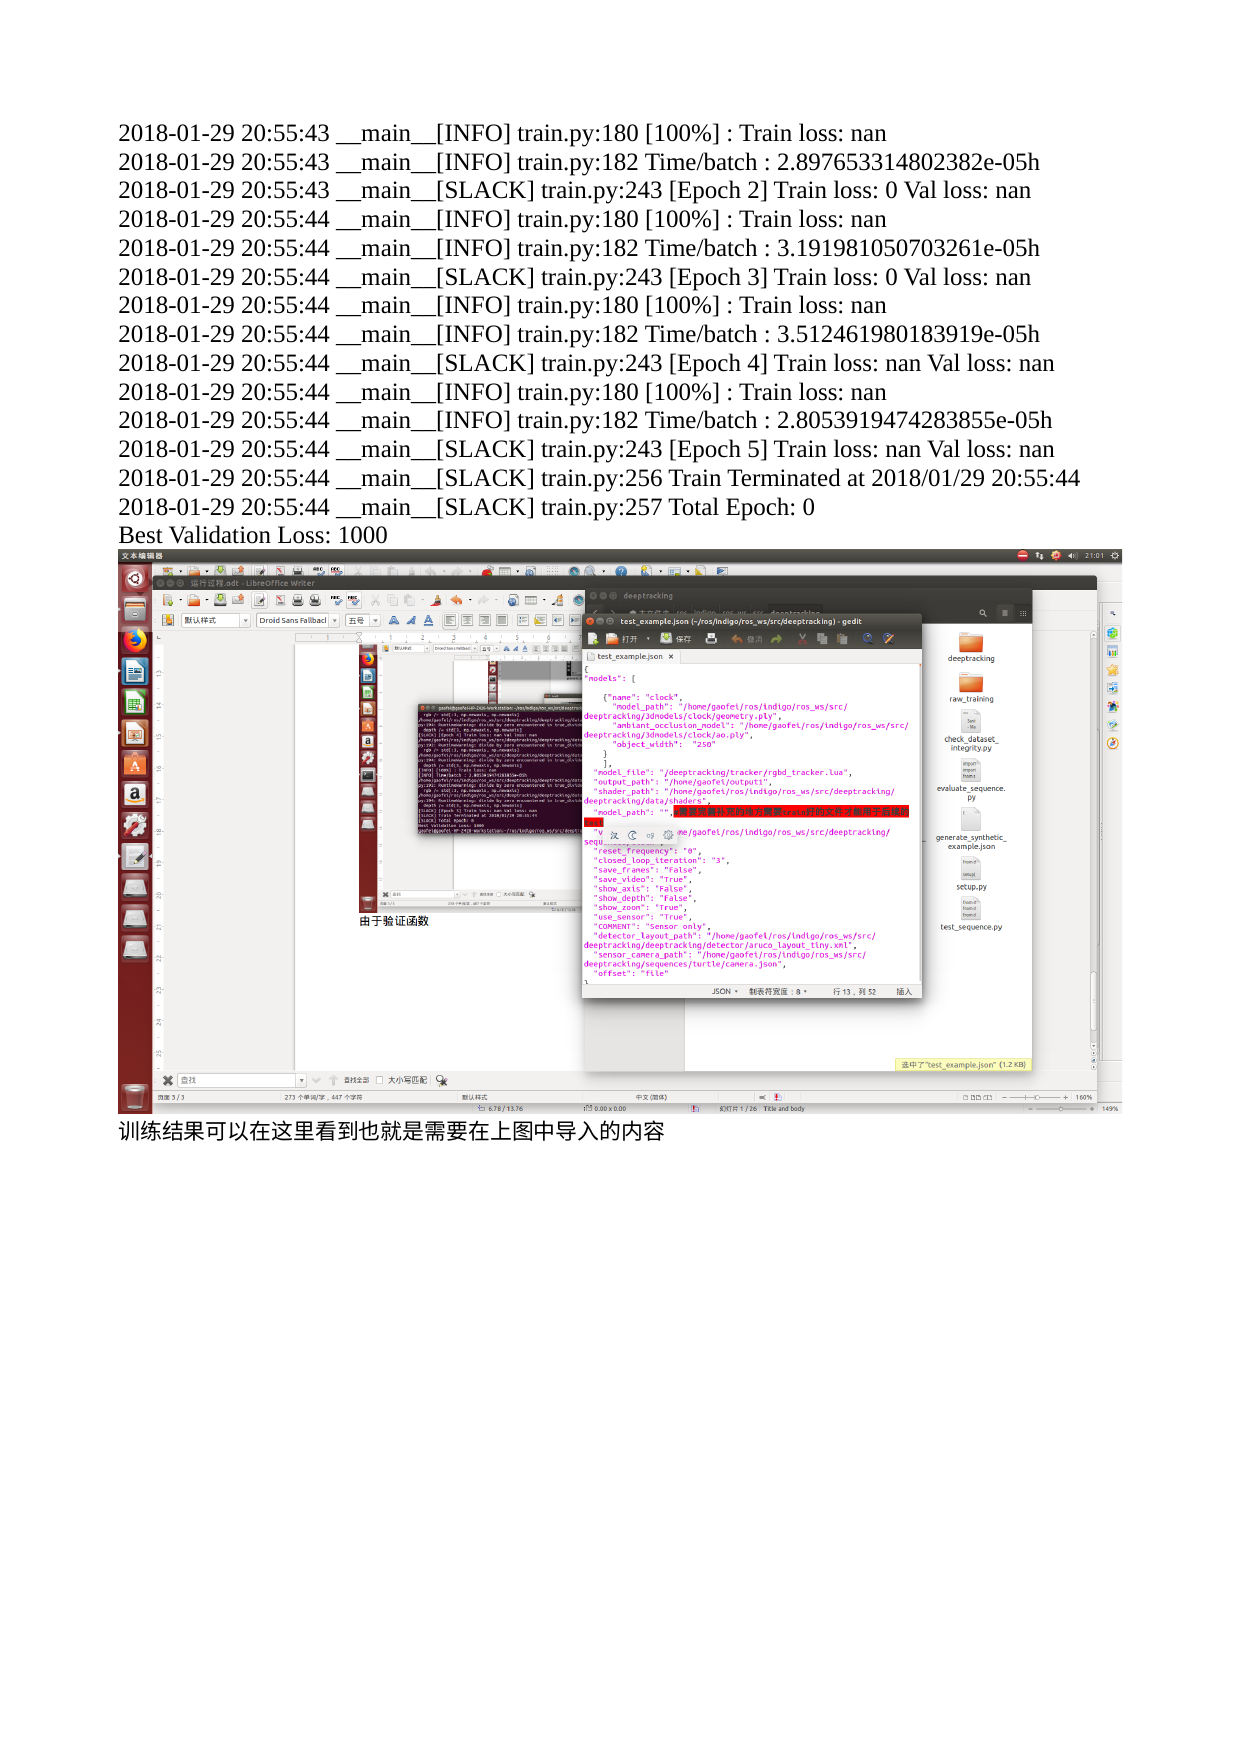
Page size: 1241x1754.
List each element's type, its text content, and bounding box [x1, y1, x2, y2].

text 2018-01-29 20:55:44 __main__[SLACK] train.py:256 Train Terminated at 2018/01/29 20:55:44 [118, 463, 1122, 492]
text 训练结果可以在这里看到也就是需要在上图中导入的内容 [118, 1114, 1122, 1146]
text 2018-01-29 20:55:44 __main__[INFO] train.py:180 [100%] : Train loss: nan [118, 204, 1122, 233]
text 2018-01-29 20:55:43 __main__[INFO] train.py:182 Time/batch : 2.897653314802382e-05h [118, 147, 1122, 176]
text 2018-01-29 20:55:44 __main__[INFO] train.py:182 Time/batch : 2.8053919474283855e-05h [118, 406, 1122, 434]
text Best Validation Loss: 1000 [118, 521, 1122, 549]
text 2018-01-29 20:55:43 __main__[INFO] train.py:180 [100%] : Train loss: nan [118, 118, 1122, 147]
text 2018-01-29 20:55:44 __main__[SLACK] train.py:243 [Epoch 5] Train loss: nan Val loss: nan [118, 434, 1122, 463]
text 2018-01-29 20:55:44 __main__[INFO] train.py:180 [100%] : Train loss: nan [118, 377, 1122, 406]
text 2018-01-29 20:55:44 __main__[INFO] train.py:182 Time/batch : 3.512461980183919e-05h [118, 319, 1122, 348]
text 2018-01-29 20:55:43 __main__[SLACK] train.py:243 [Epoch 2] Train loss: 0 Val loss: nan [118, 176, 1122, 204]
text 2018-01-29 20:55:44 __main__[SLACK] train.py:257 Total Epoch: 0 [118, 492, 1122, 521]
text 2018-01-29 20:55:44 __main__[SLACK] train.py:243 [Epoch 4] Train loss: nan Val loss: nan [118, 348, 1122, 377]
picture [118, 549, 1123, 1114]
text 2018-01-29 20:55:44 __main__[INFO] train.py:182 Time/batch : 3.191981050703261e-05h [118, 233, 1122, 262]
text 2018-01-29 20:55:44 __main__[SLACK] train.py:243 [Epoch 3] Train loss: 0 Val loss: nan [118, 262, 1122, 291]
text 2018-01-29 20:55:44 __main__[INFO] train.py:180 [100%] : Train loss: nan [118, 291, 1122, 319]
